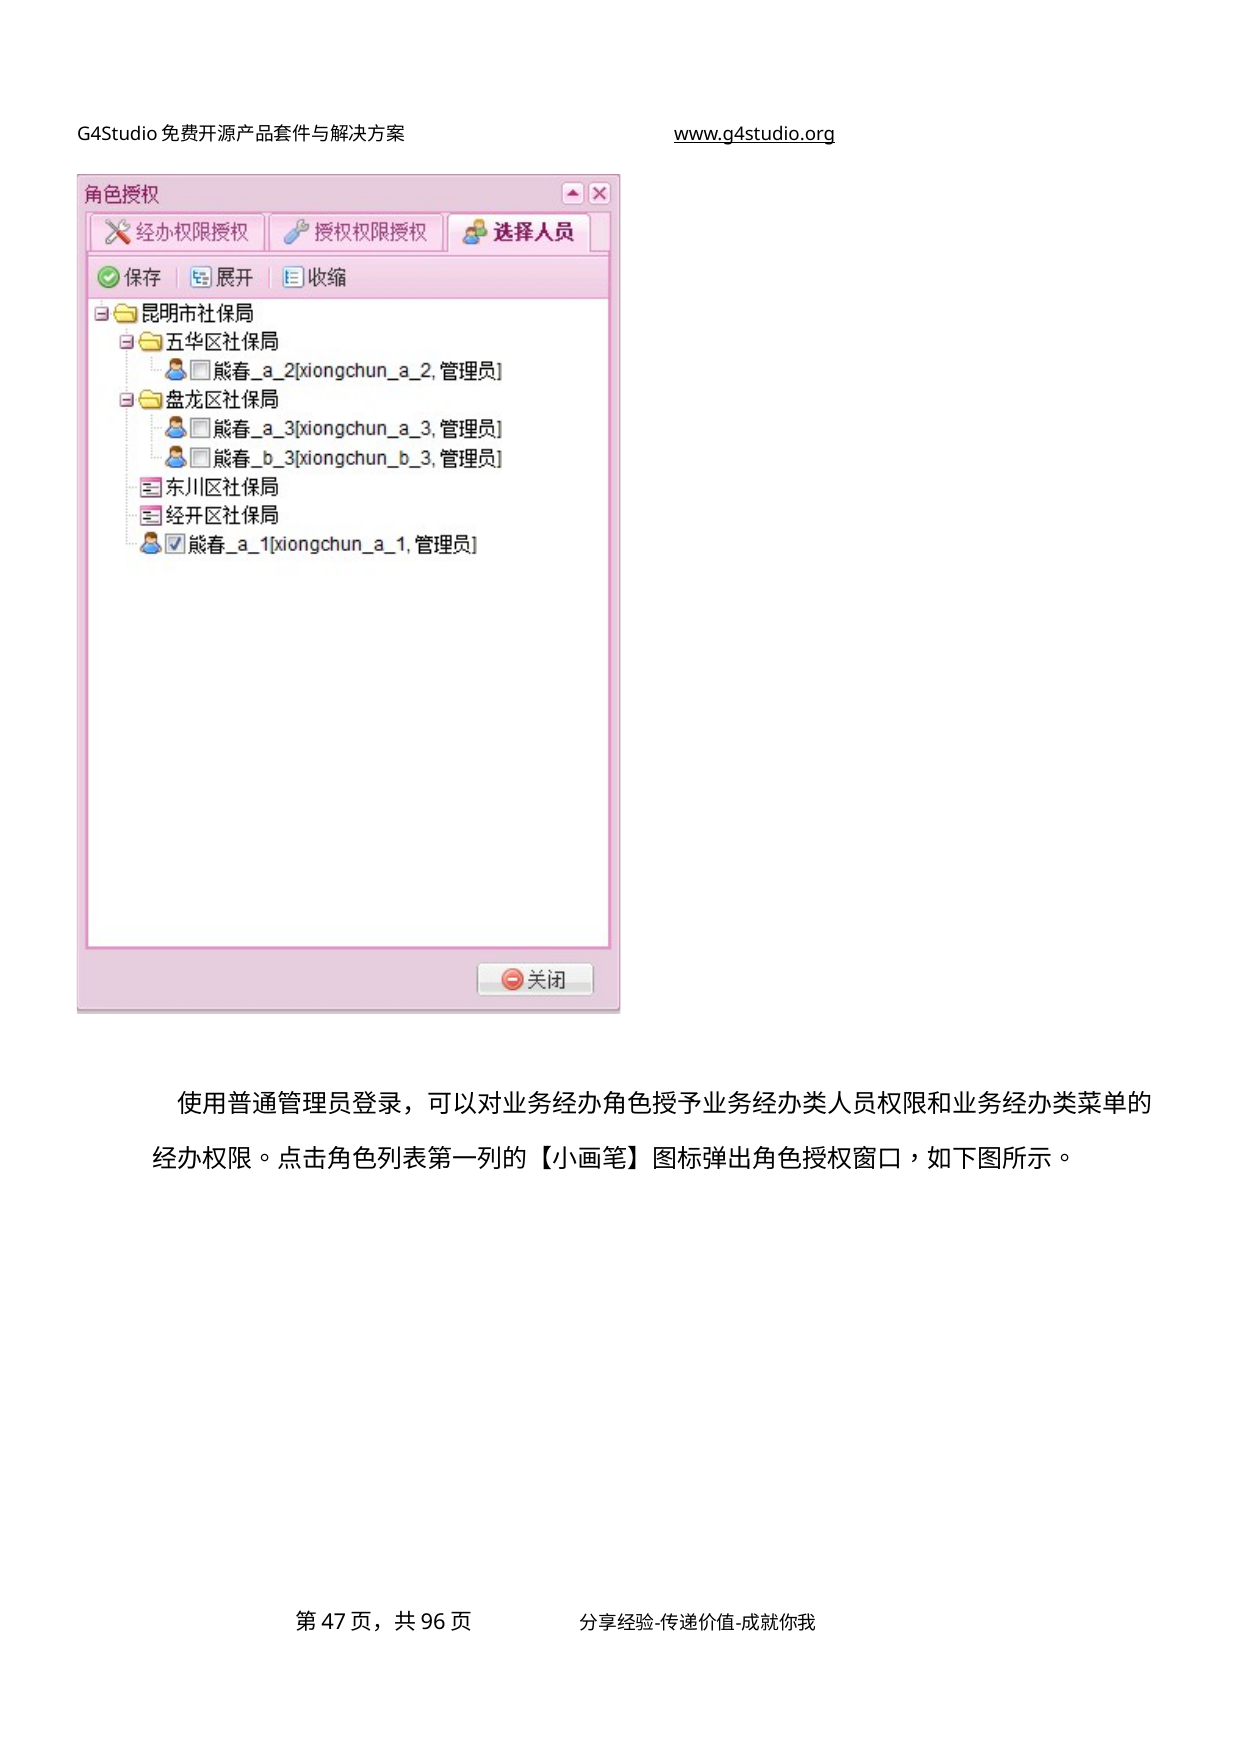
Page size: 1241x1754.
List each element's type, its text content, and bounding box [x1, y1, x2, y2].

list 使用普通管理员登录，可以对业务经办角色授予业务经办类人员权限和业务经办类菜单的经办权限。点击角色列表第一列的【小画笔】图标弹出角色授权窗口，如下图所示。 [114, 1084, 1163, 1174]
picture [76, 174, 621, 1014]
